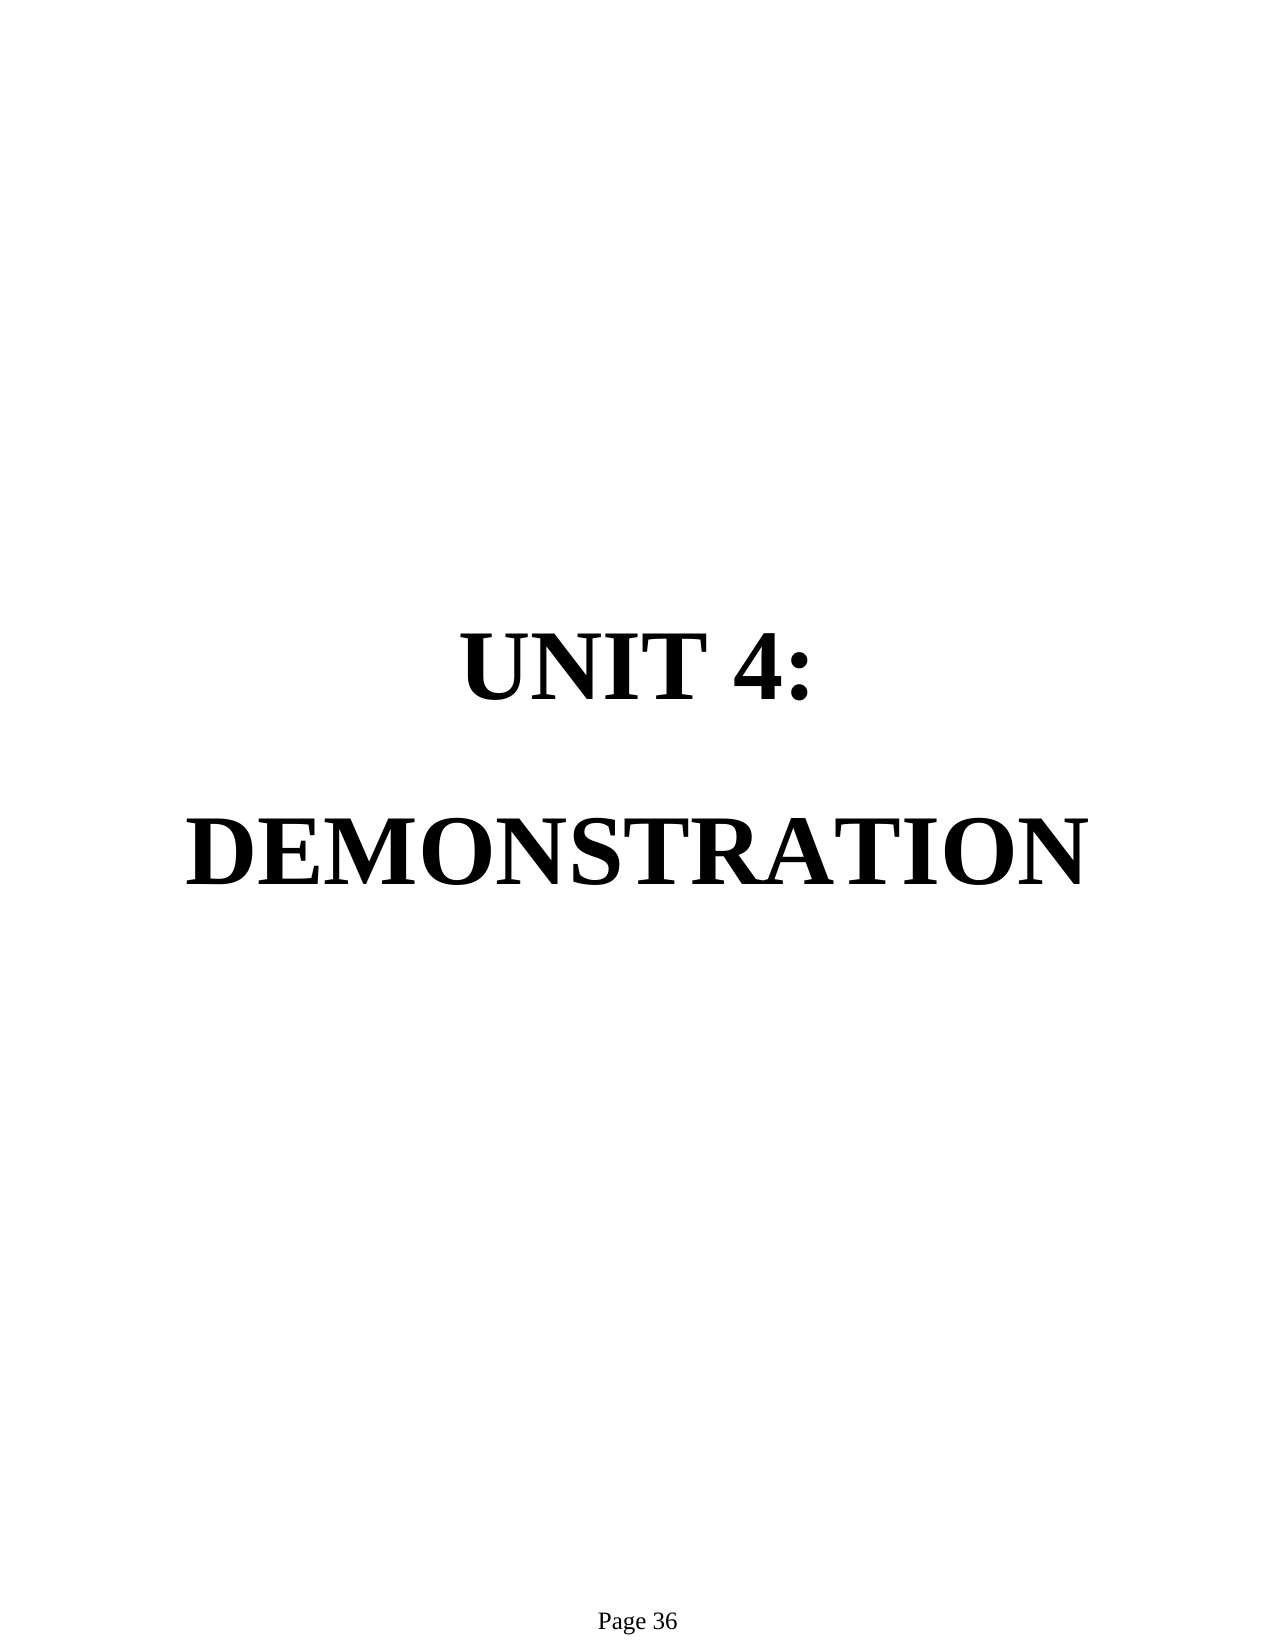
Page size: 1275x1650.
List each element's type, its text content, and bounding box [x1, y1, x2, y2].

subtitle UNIT 4: [135, 606, 1140, 721]
subtitle DEMONSTRATION [135, 791, 1140, 906]
